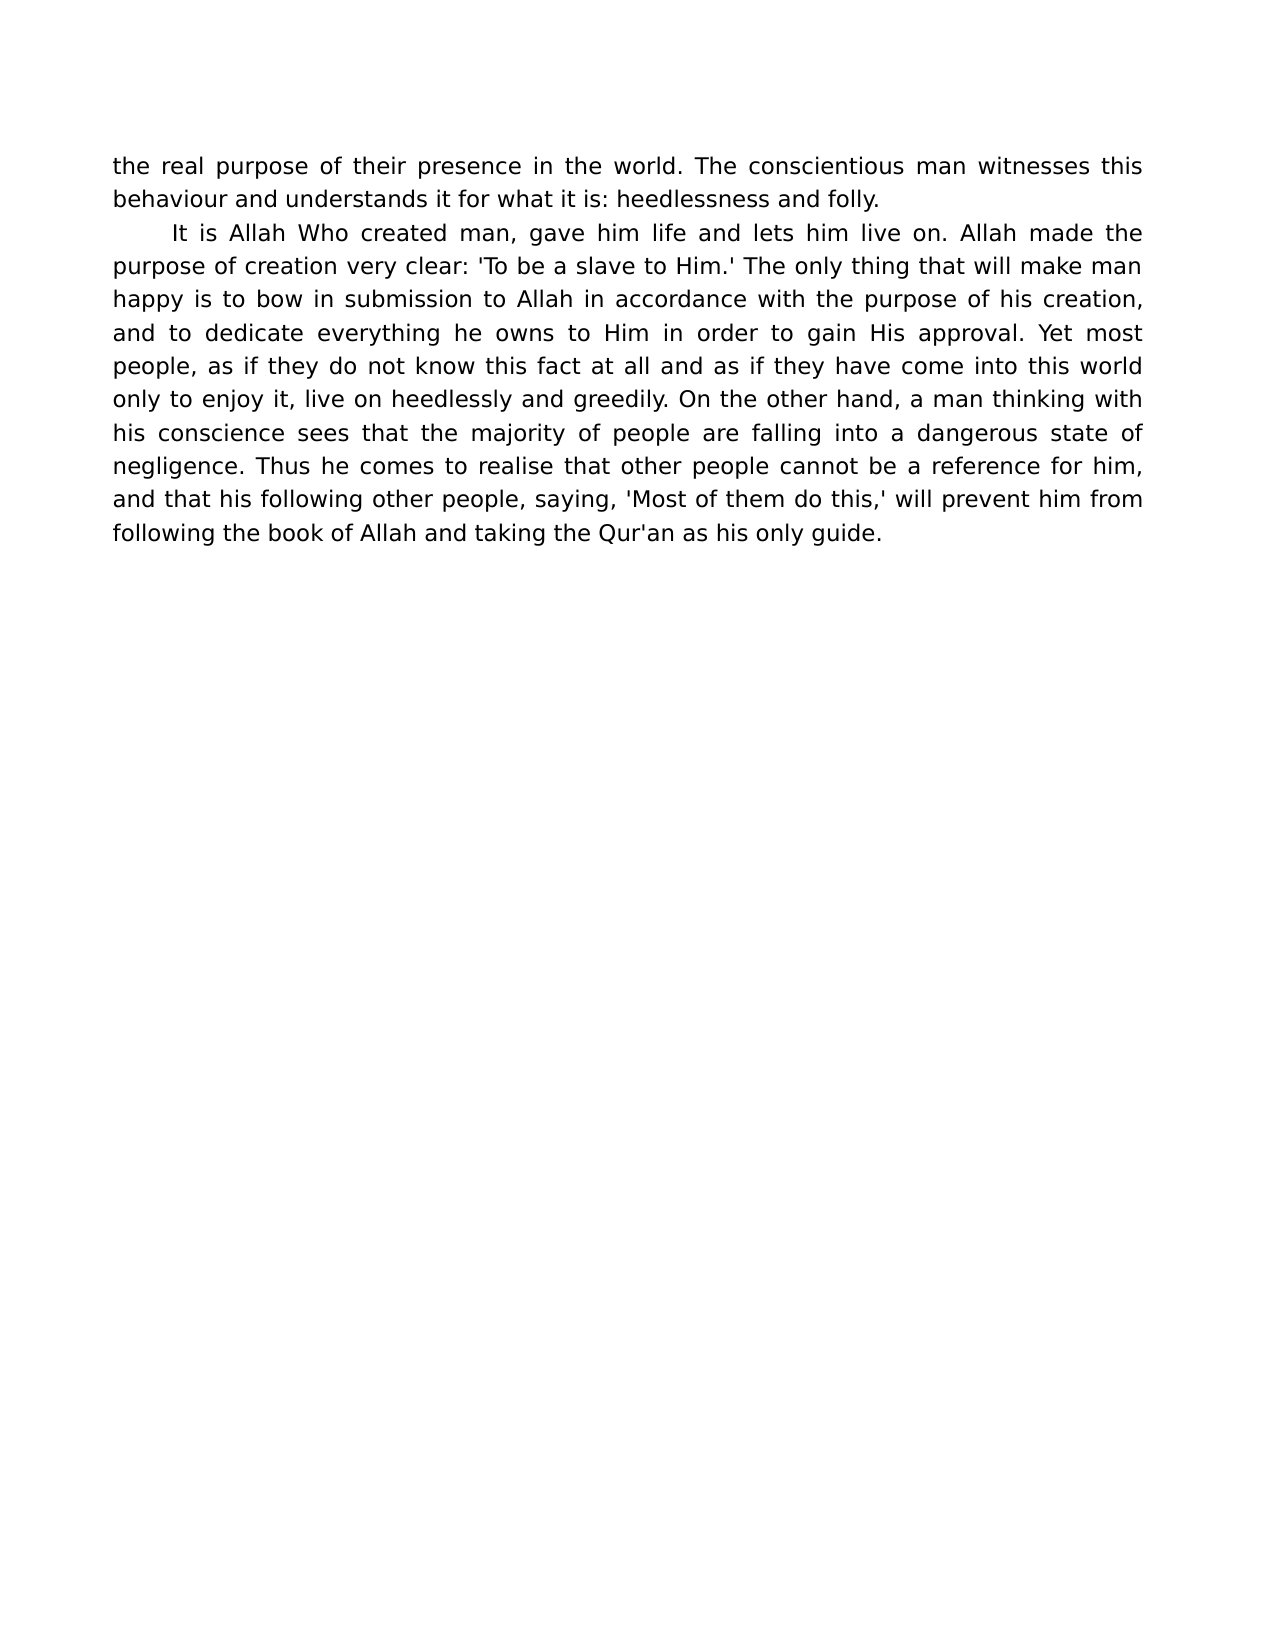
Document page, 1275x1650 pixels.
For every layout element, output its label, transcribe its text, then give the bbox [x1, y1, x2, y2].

text the real purpose of their presence in the world. The conscientious man witnesses this behaviour and understands it for what it is: heedlessness and folly. [112, 148, 1145, 214]
text It is Allah Who created man, gave him life and lets him live on. Allah made the purpose of creation very clear: 'To be a slave to Him.' The only thing that will make man happy is to bow in submission to Allah in accordance with the purpose of his creation, and to dedicate everything he owns to Him in order to gain His approval. Yet most people, as if they do not know this fact at all and as if they have come into this world only to enjoy it, live on heedlessly and greedily. On the other hand, a man thinking with his conscience sees that the majority of people are falling into a dangerous state of negligence. Thus he comes to realise that other people cannot be a reference for him, and that his following other people, saying, 'Most of them do this,' will prevent him from following the book of Allah and taking the Qur'an as his only guide. [112, 214, 1145, 548]
